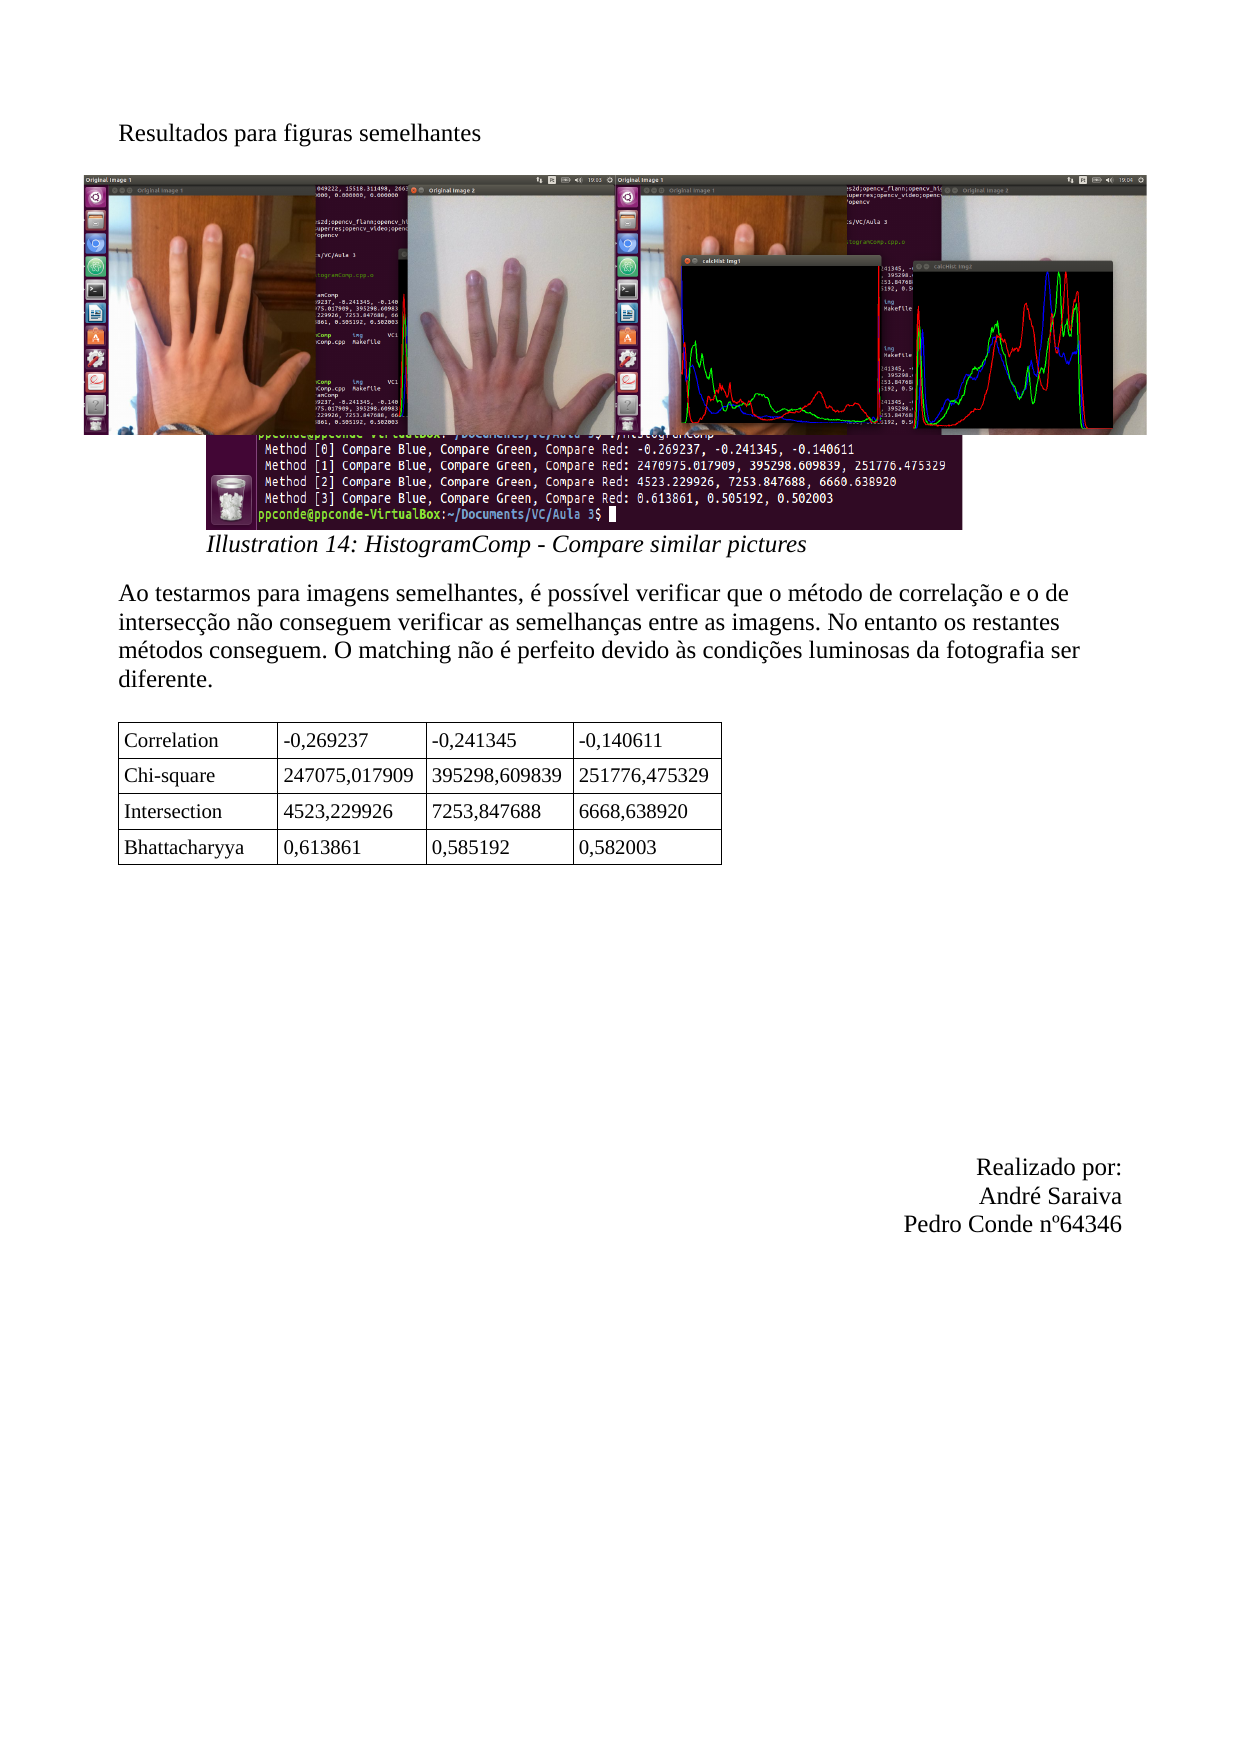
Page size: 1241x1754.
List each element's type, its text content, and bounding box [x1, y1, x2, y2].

table_cell 0,582003 [574, 830, 721, 864]
table_cell 251776,475329 [574, 759, 721, 793]
text Realizado por: [118, 1152, 1122, 1181]
table_cell 7253,847688 [427, 794, 573, 829]
text Pedro Conde nº64346 [118, 1209, 1122, 1238]
table_header Correlation [119, 723, 277, 757]
text Resultados para figuras semelhantes [118, 118, 1122, 147]
table_header -0,269237 [278, 723, 426, 757]
text Illustration 14: HistogramComp - Compare similar pictures [206, 530, 962, 558]
table_cell Bhattacharyya [119, 830, 277, 864]
table_header -0,241345 [427, 723, 573, 757]
table_cell 247075,017909 [278, 759, 426, 793]
table_cell Intersection [119, 794, 277, 829]
text André Saraiva [118, 1181, 1122, 1209]
table_cell 0,585192 [427, 830, 573, 864]
table_header -0,140611 [574, 723, 721, 757]
picture [83, 175, 1147, 435]
table_cell 395298,609839 [427, 759, 573, 793]
text [206, 435, 962, 529]
table_cell 4523,229926 [278, 794, 426, 829]
table_cell Chi-square [119, 759, 277, 793]
text Ao testarmos para imagens semelhantes, é possível verificar que o método de correlação e o de intersecção não conseguem verificar as semelhanças entre as imagens. No entanto os restantes métodos conseguem. O matching não é perfeito devido às condições luminosas da fotografia ser diferente. [118, 578, 1122, 693]
table_cell 0,613861 [278, 830, 426, 864]
table_cell 6668,638920 [574, 794, 721, 829]
